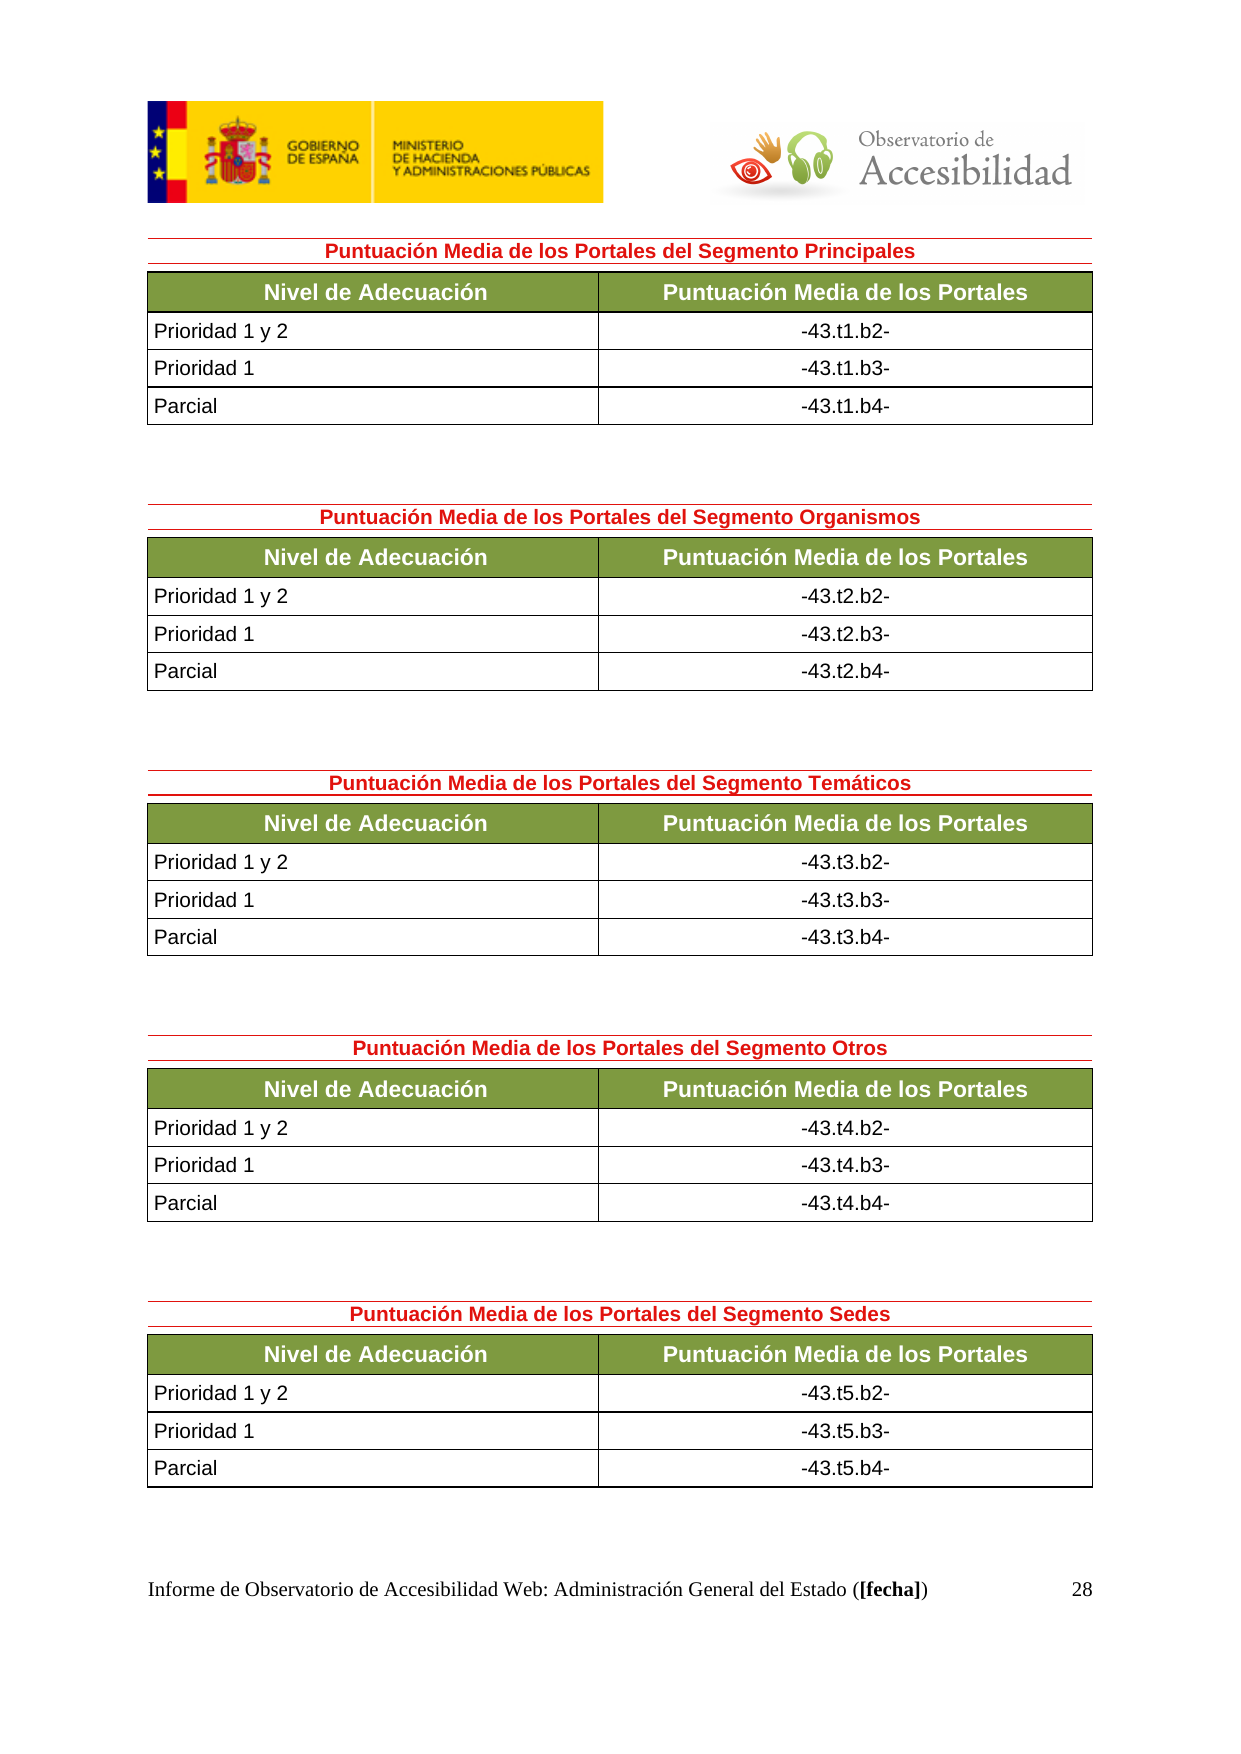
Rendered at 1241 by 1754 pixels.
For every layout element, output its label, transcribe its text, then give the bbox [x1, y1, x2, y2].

text Puntuación Media de los Portales del Segmento Sedes [148, 1302, 1092, 1326]
text Puntuación Media de los Portales del Segmento Principales [148, 239, 1092, 263]
table_cell -43.t2.b4- [599, 653, 1092, 689]
table_cell Prioridad 1 y 2 [148, 313, 598, 349]
table_cell Prioridad 1 [148, 616, 598, 652]
table_cell -43.t3.b4- [599, 919, 1092, 955]
text Puntuación Media de los Portales del Segmento Temáticos [148, 771, 1092, 794]
table_cell Parcial [148, 1450, 598, 1486]
table_cell Parcial [148, 1184, 598, 1221]
table_cell -43.t5.b4- [599, 1450, 1092, 1486]
table_header Puntuación Media de los Portales [599, 1069, 1092, 1108]
table_cell Prioridad 1 [148, 350, 598, 386]
table_cell -43.t5.b3- [599, 1413, 1092, 1449]
table_cell Parcial [148, 388, 598, 424]
table_header Puntuación Media de los Portales [599, 538, 1092, 577]
picture [710, 122, 1086, 205]
table_cell -43.t4.b2- [599, 1109, 1092, 1146]
table_cell -43.t2.b3- [599, 616, 1092, 652]
table_header Nivel de Adecuación [148, 1335, 598, 1374]
table_cell Prioridad 1 y 2 [148, 1375, 598, 1411]
table_header Puntuación Media de los Portales [599, 1335, 1092, 1374]
table_cell -43.t1.b2- [599, 313, 1092, 349]
table_cell Prioridad 1 [148, 1413, 598, 1449]
table_cell -43.t5.b2- [599, 1375, 1092, 1411]
table_header Nivel de Adecuación [148, 1069, 598, 1108]
table_cell Prioridad 1 y 2 [148, 1109, 598, 1146]
table_cell -43.t2.b2- [599, 578, 1092, 614]
table_header Puntuación Media de los Portales [599, 273, 1092, 311]
table_cell Prioridad 1 [148, 881, 598, 918]
table_cell -43.t4.b3- [599, 1147, 1092, 1183]
table_cell Parcial [148, 919, 598, 955]
table_header Nivel de Adecuación [148, 273, 598, 311]
table_header Puntuación Media de los Portales [599, 804, 1092, 843]
table_cell Prioridad 1 y 2 [148, 844, 598, 880]
text Puntuación Media de los Portales del Segmento Otros [148, 1036, 1092, 1060]
picture [147, 101, 604, 203]
text Puntuación Media de los Portales del Segmento Organismos [148, 505, 1092, 529]
table_header Nivel de Adecuación [148, 804, 598, 843]
table_cell -43.t1.b4- [599, 388, 1092, 424]
table_cell -43.t4.b4- [599, 1184, 1092, 1221]
table_cell Prioridad 1 [148, 1147, 598, 1183]
table_cell -43.t1.b3- [599, 350, 1092, 386]
table_cell -43.t3.b3- [599, 881, 1092, 918]
table_cell -43.t3.b2- [599, 844, 1092, 880]
table_header Nivel de Adecuación [148, 538, 598, 577]
table_cell Prioridad 1 y 2 [148, 578, 598, 614]
table_cell Parcial [148, 653, 598, 689]
